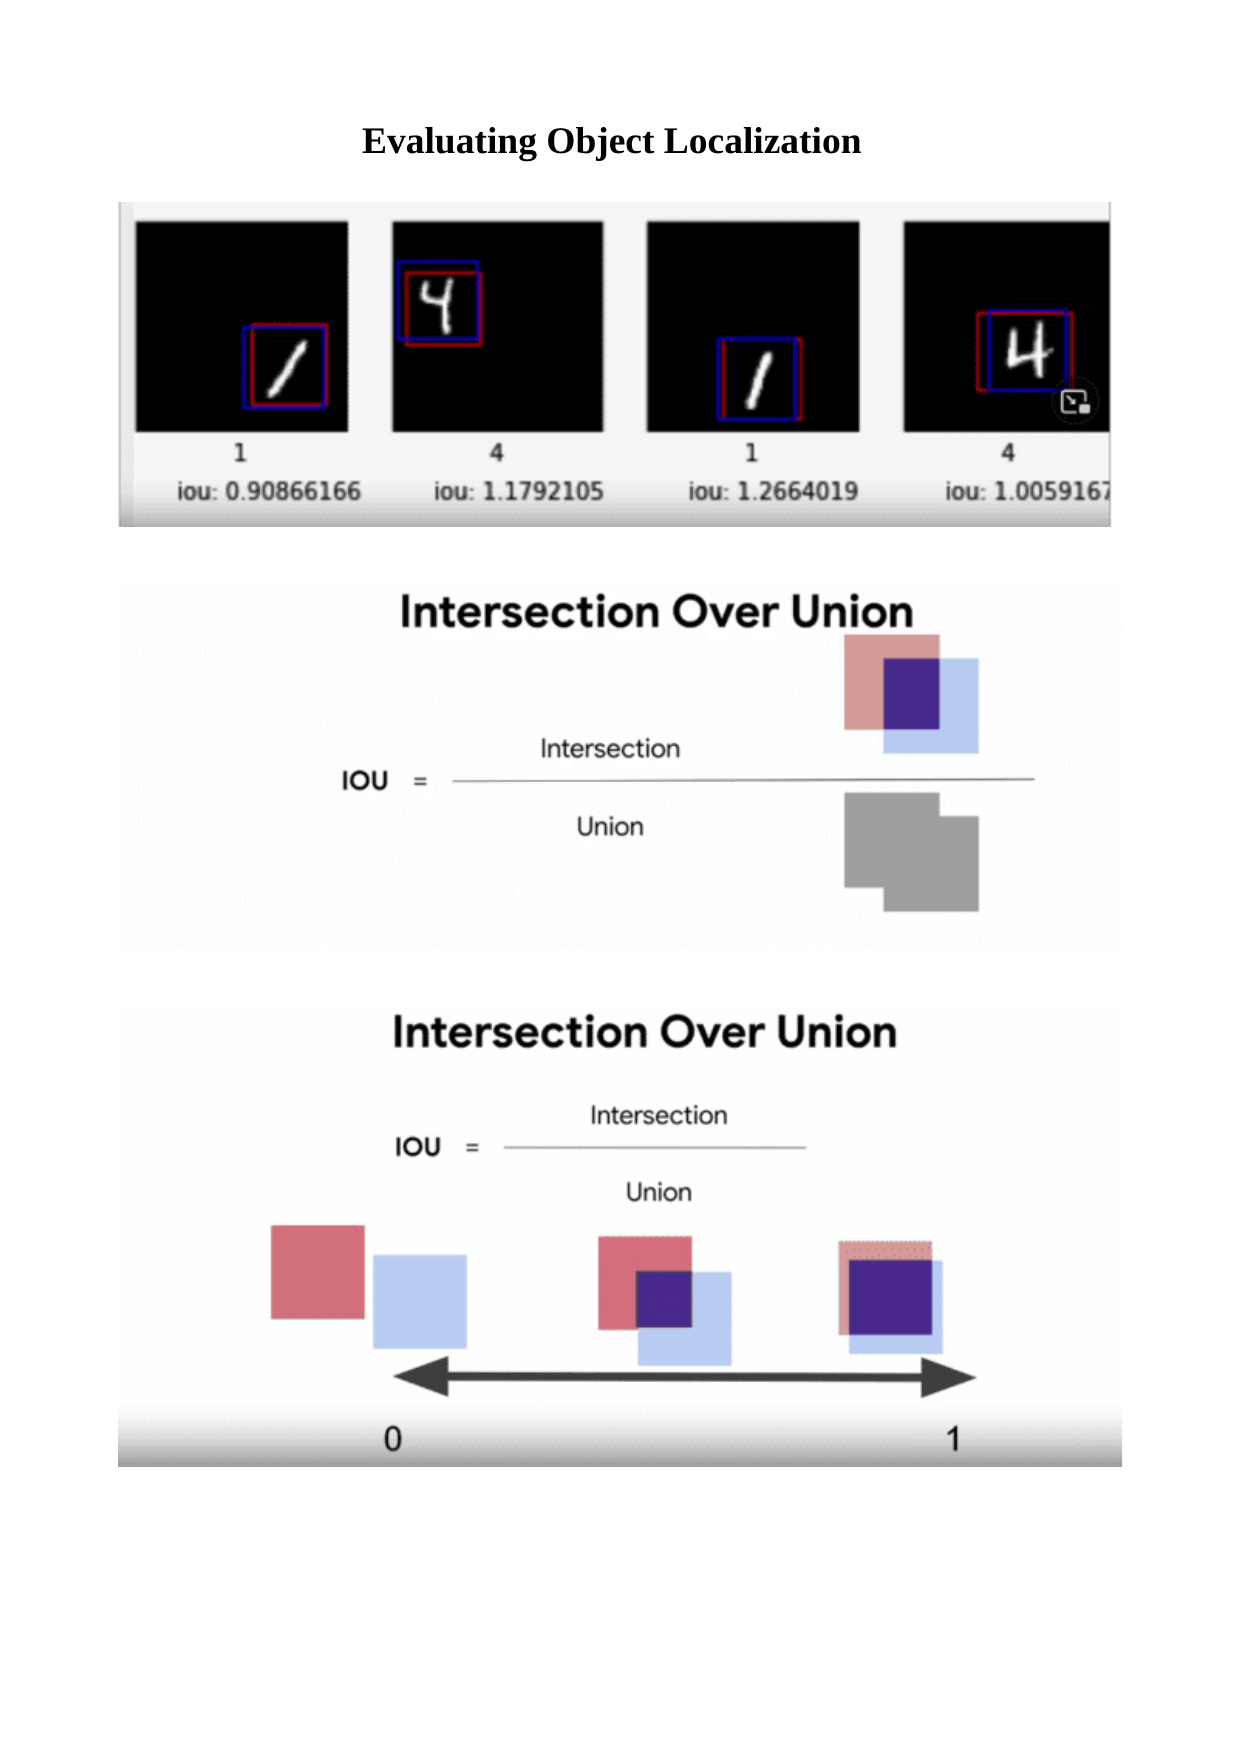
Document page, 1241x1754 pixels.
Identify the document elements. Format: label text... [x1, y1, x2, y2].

picture [118, 584, 1123, 949]
subtitle Evaluating Object Localization [118, 118, 1122, 161]
picture [118, 202, 1123, 527]
picture [118, 1006, 1123, 1467]
